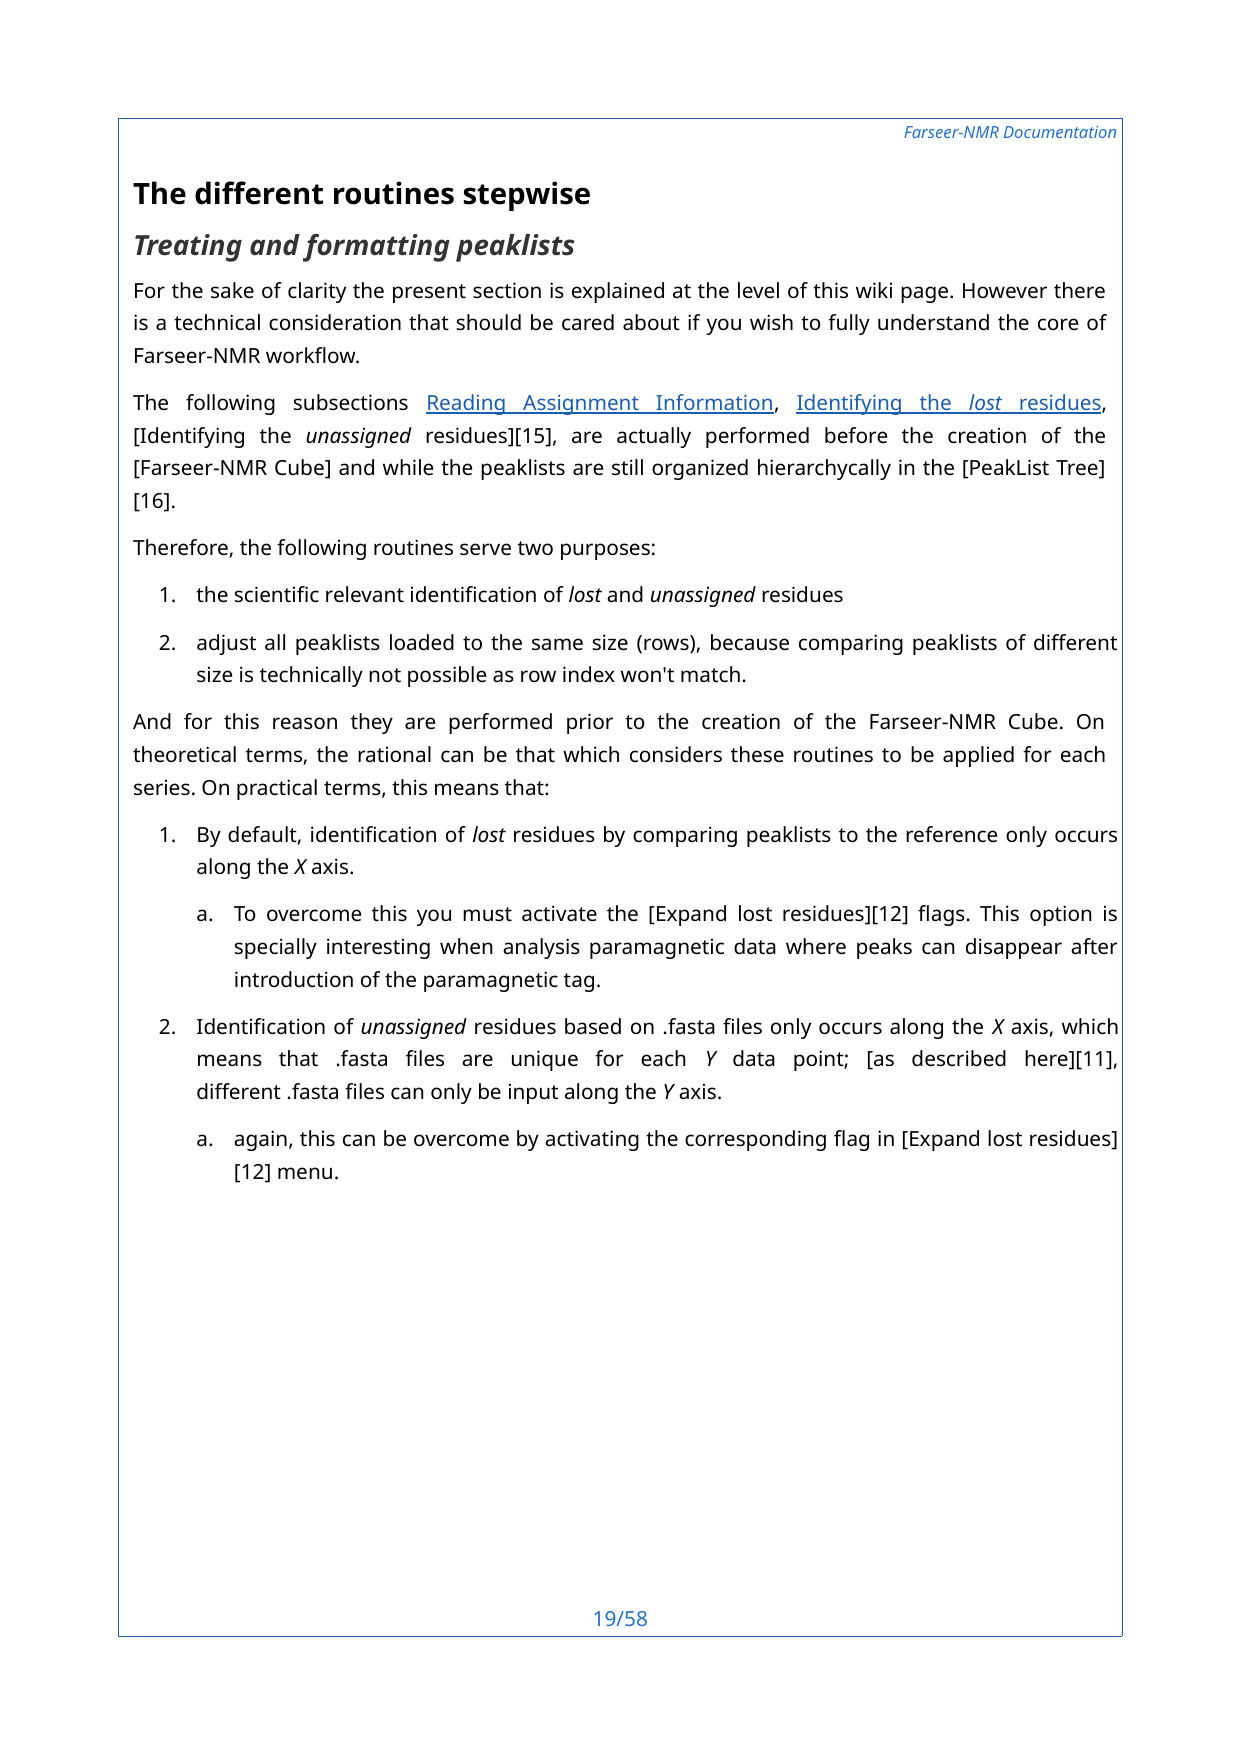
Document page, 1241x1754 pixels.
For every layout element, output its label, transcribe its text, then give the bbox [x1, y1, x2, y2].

subtitle The different routines stepwise [133, 173, 1119, 213]
list the scientific relevant identification of lost and unassigned residues [159, 580, 1119, 609]
text For the sake of clarity the present section is explained at the level of this wiki page. However there is a technical consideration that should be cared about if you wish to fully understand the core of Farseer-NMR workflow. [133, 276, 1107, 369]
subtitle Treating and formatting peaklists [133, 226, 1119, 263]
list To overcome this you must activate the [Expand lost residues][12] flags. This option is specially interesting when analysis paramagnetic data where peaks can disappear after introduction of the paramagnetic tag. [196, 899, 1119, 993]
list again, this can be overcome by activating the corresponding flag in [Expand lost residues][12] menu. [196, 1124, 1119, 1185]
list By default, identification of lost residues by comparing peaklists to the reference only occurs along the X axis. [159, 820, 1119, 881]
text The following subsections Reading Assignment Information, Identifying the lost residues, [Identifying the unassigned residues][15], are actually performed before the creation of the [Farseer-NMR Cube] and while the peaklists are still organized hierarchycally in the [PeakList Tree][16]. [133, 388, 1107, 514]
list Identification of unassigned residues based on .fasta files only occurs along the X axis, which means that .fasta files are unique for each Y data point; [as described here][11], different .fasta files can only be input along the Y axis. [159, 1012, 1119, 1106]
text Therefore, the following routines serve two purposes: [133, 533, 1107, 562]
text And for this reason they are performed prior to the creation of the Farseer-NMR Cube. On theoretical terms, the rational can be that which considers these routines to be applied for each series. On practical terms, this means that: [133, 707, 1107, 801]
list adjust all peaklists loaded to the same size (rows), because comparing peaklists of different size is technically not possible as row index won't match. [159, 628, 1119, 689]
